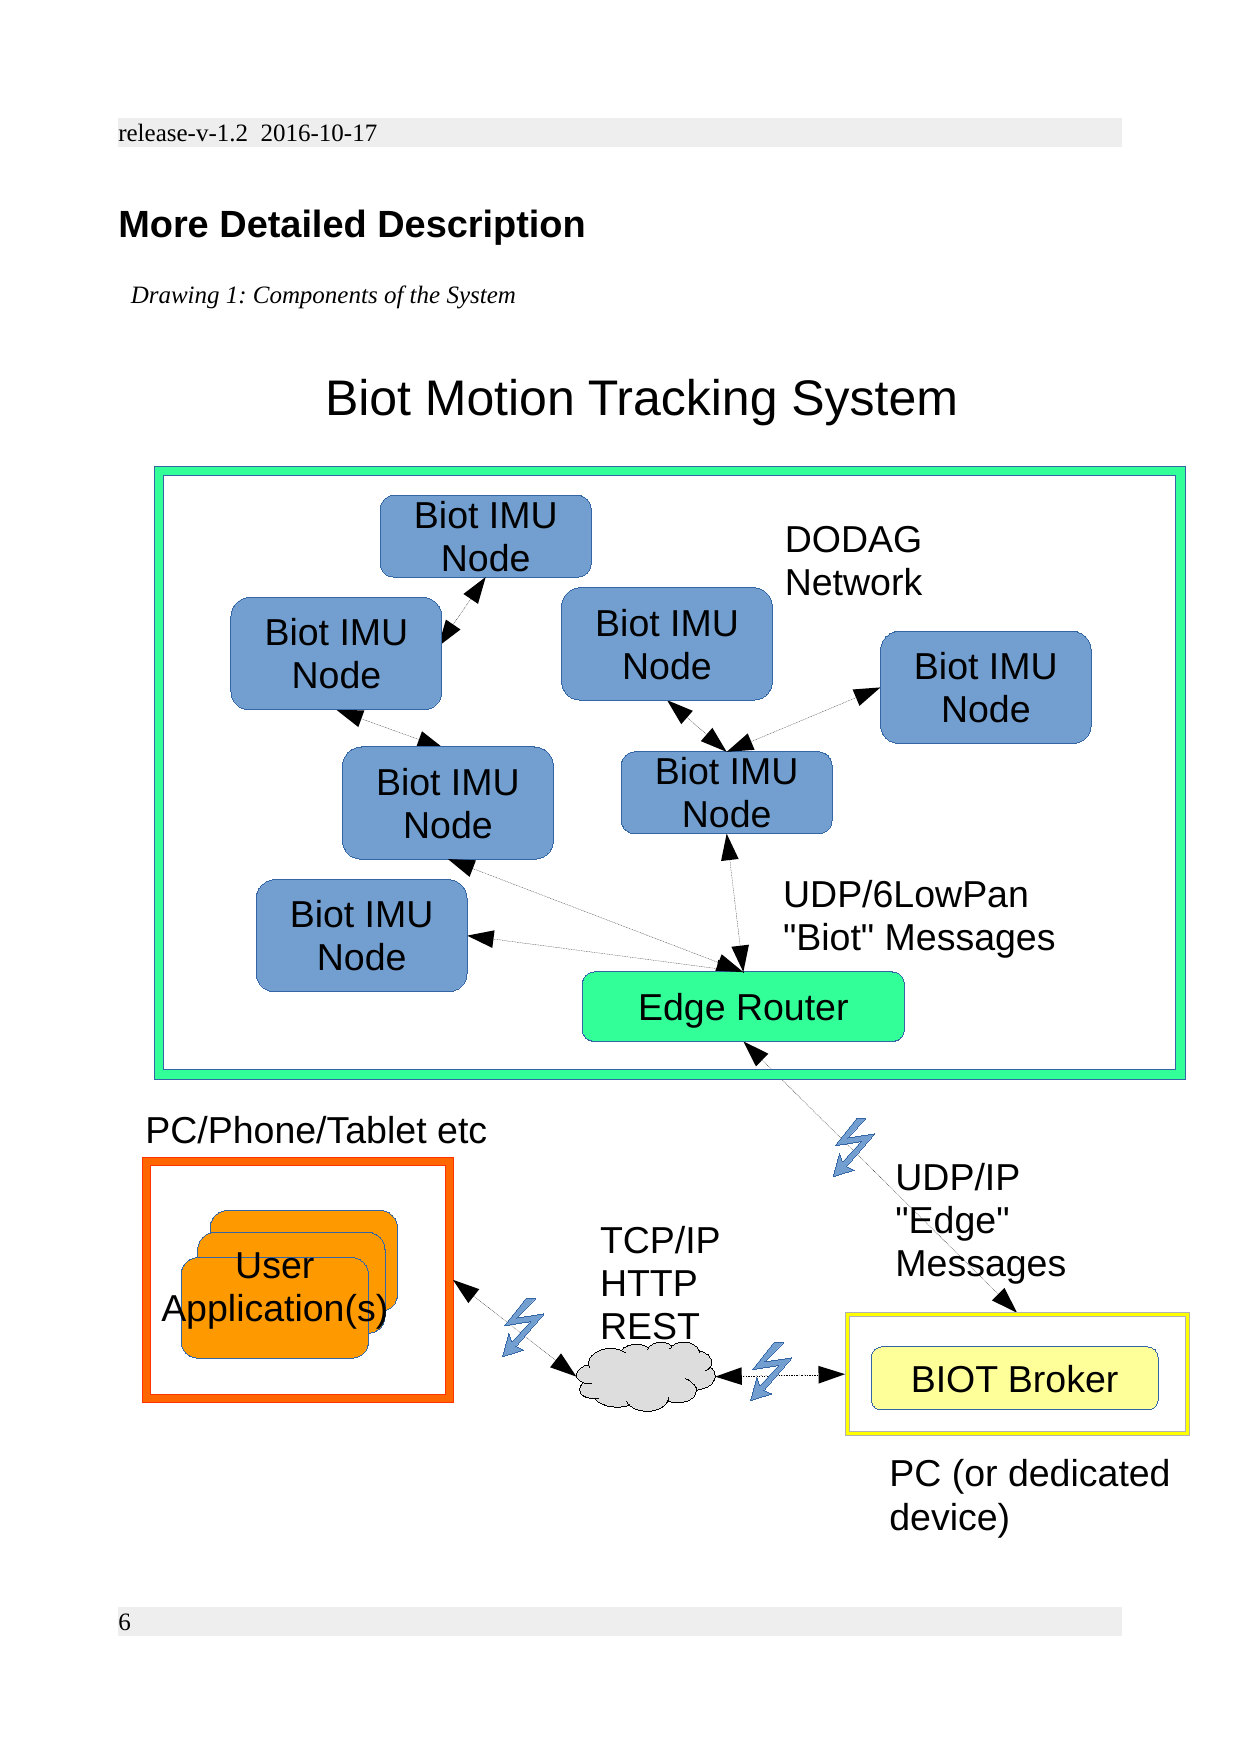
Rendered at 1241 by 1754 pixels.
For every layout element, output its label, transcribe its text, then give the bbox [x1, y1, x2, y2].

subtitle More Detailed Description [118, 201, 1122, 245]
text Drawing 1: Components of the System [131, 280, 1240, 309]
